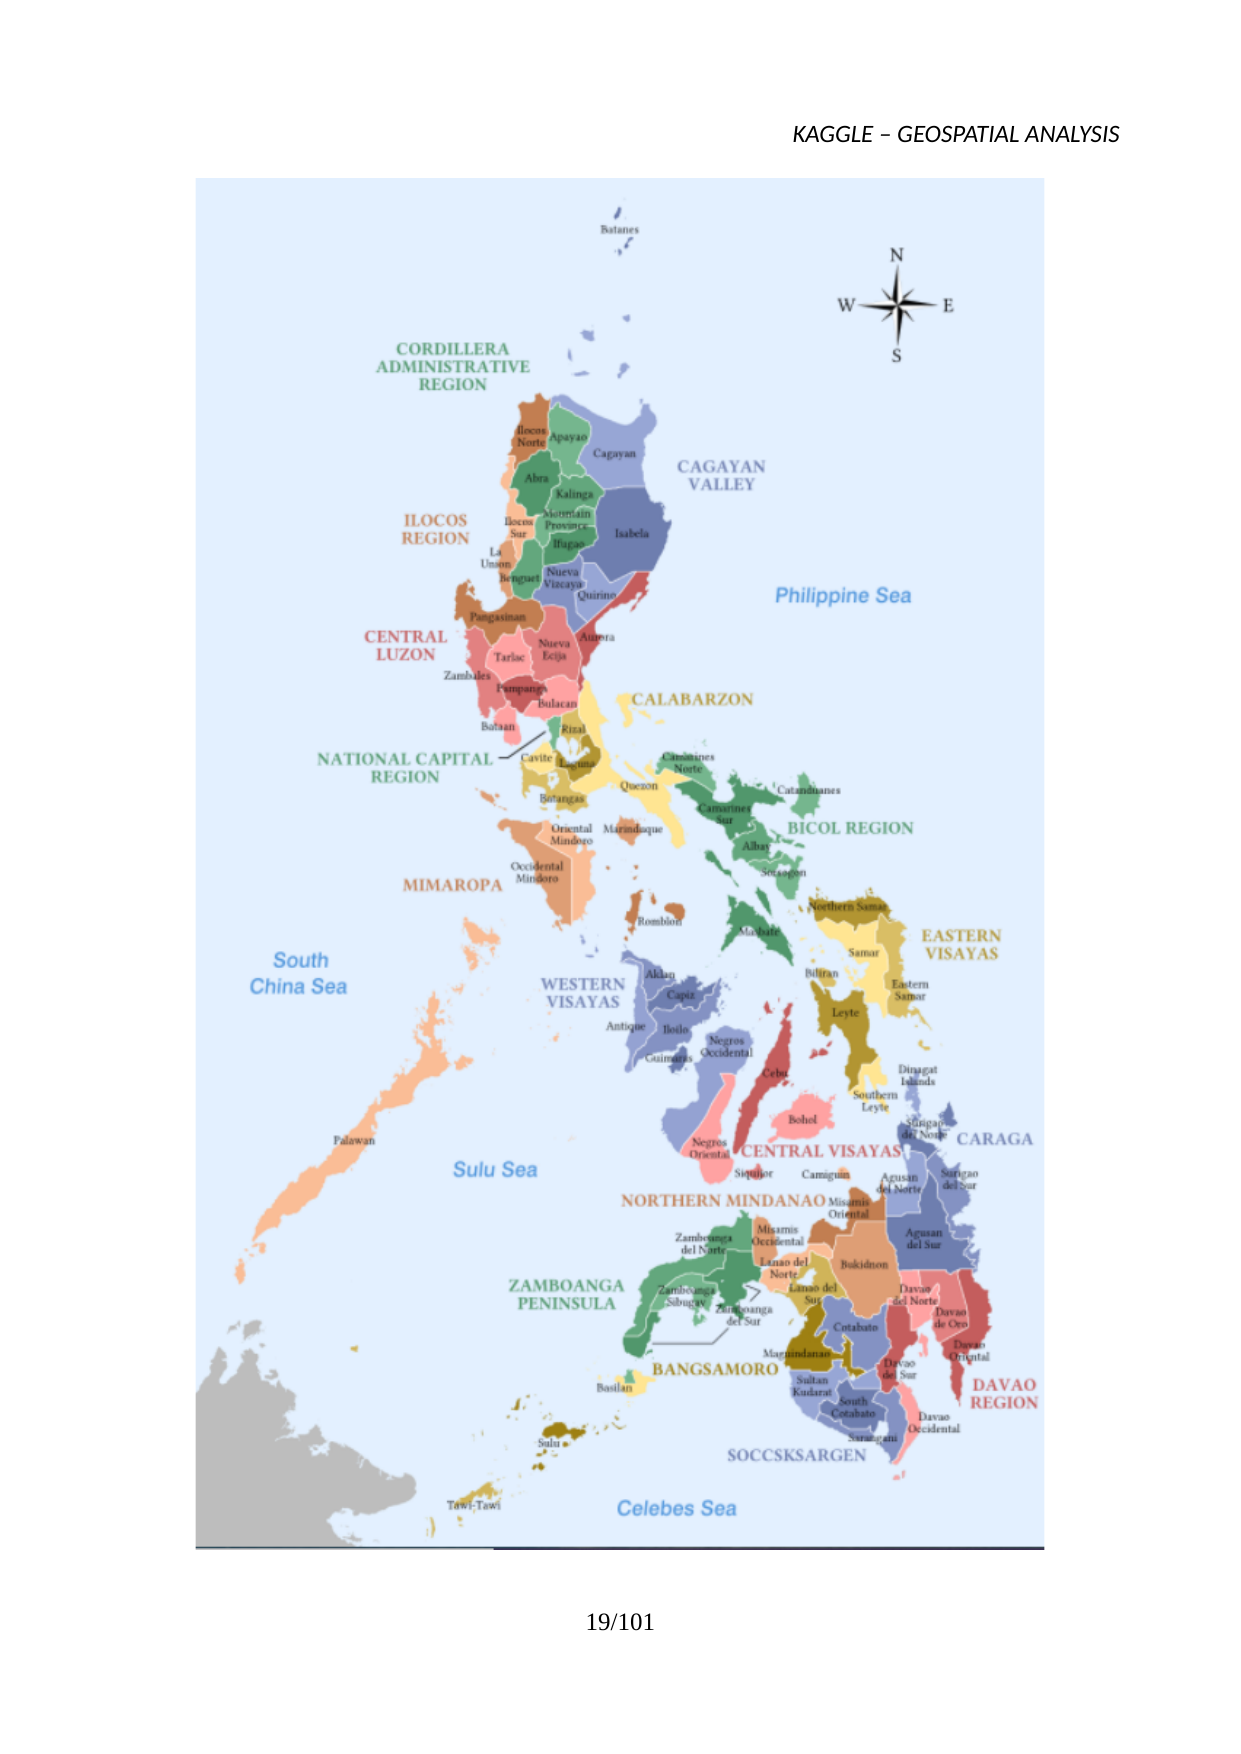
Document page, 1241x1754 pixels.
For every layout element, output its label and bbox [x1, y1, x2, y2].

picture [195, 178, 1045, 1550]
